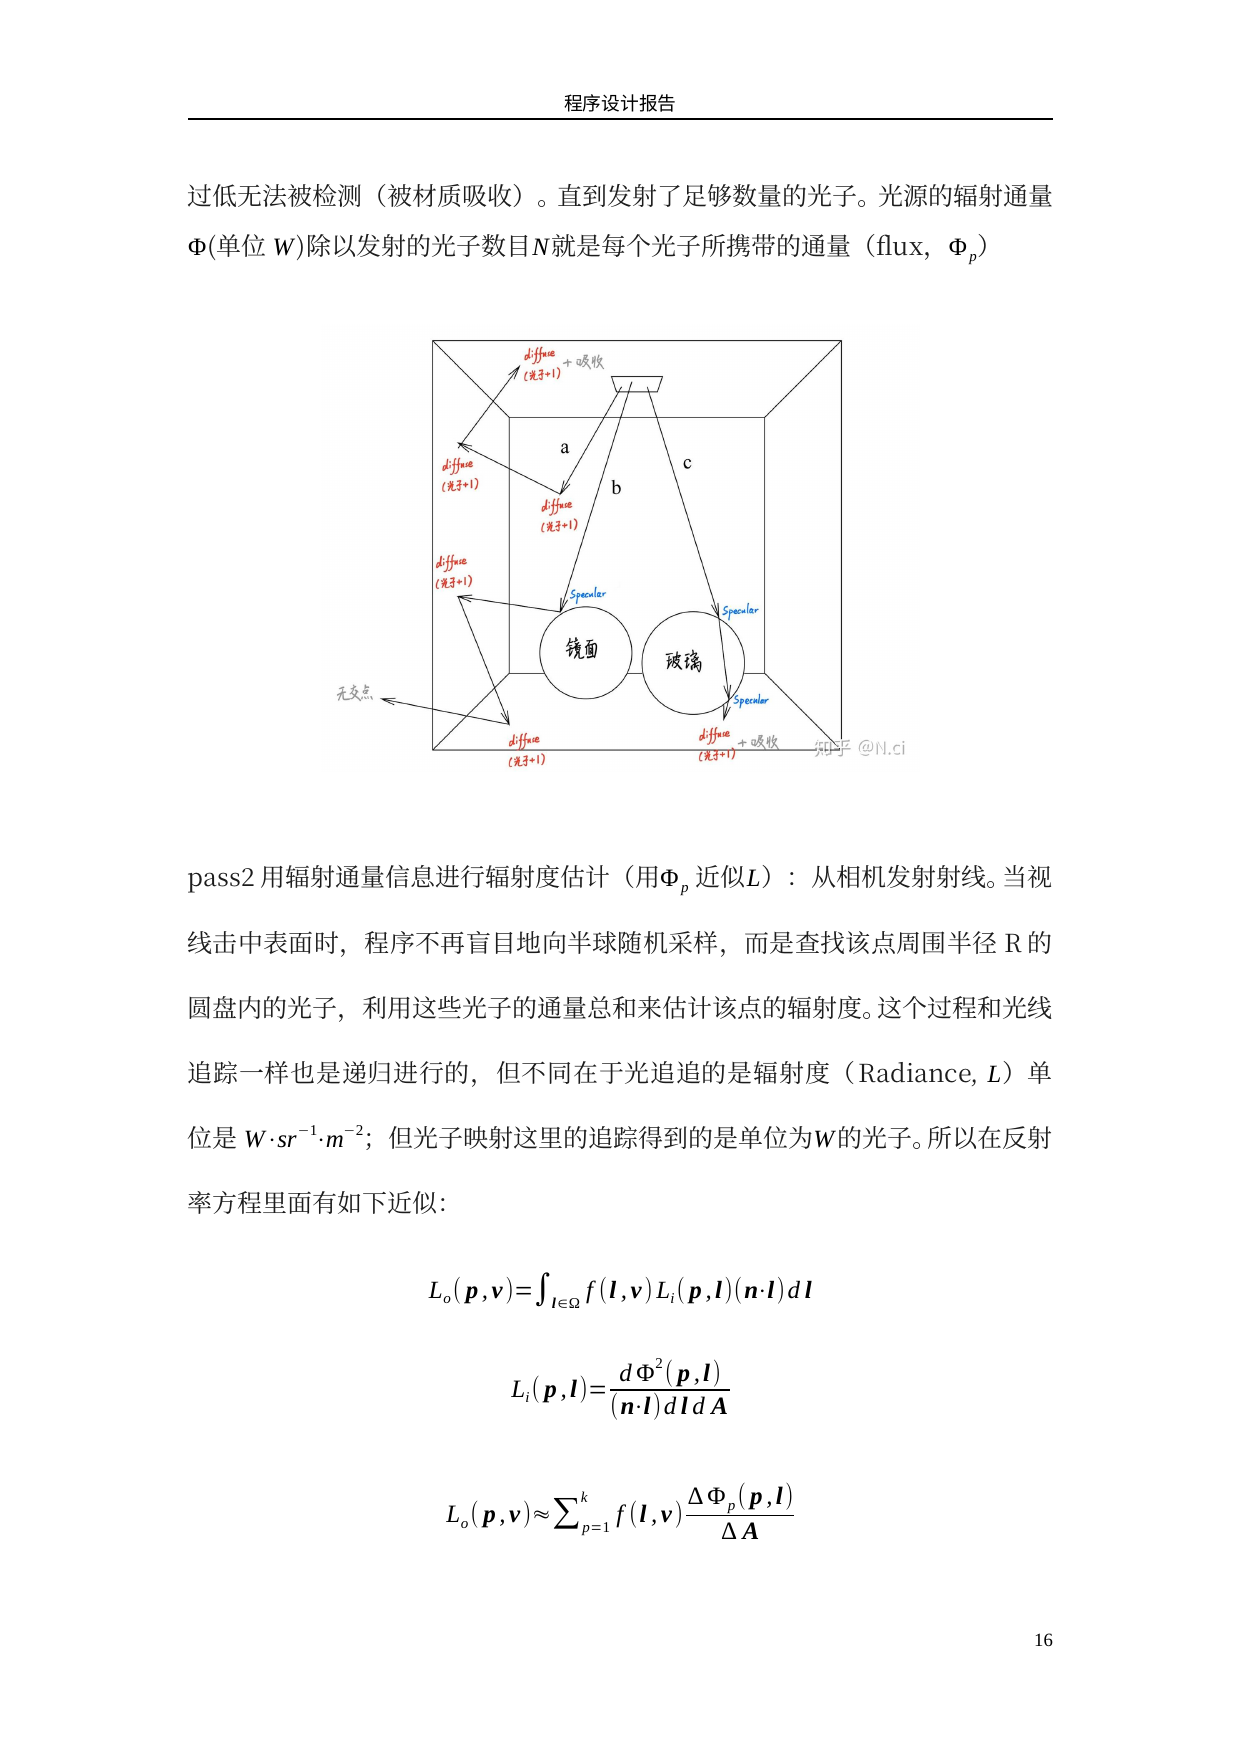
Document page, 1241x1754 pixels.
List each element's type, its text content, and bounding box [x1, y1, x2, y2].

picture [320, 324, 920, 772]
text pass2用辐射通量信息进行辐射度估计（用 近似）：从相机发射射线。当视线击中表面时，程序不再盲目地向半球随机采样，而是查找该点周围半径R的圆盘内的光子，利用这些光子的通量总和来估计该点的辐射度。这个过程和光线追踪一样也是递归进行的，但不同在于光追追的是辐射度（Radiance, ）单位是 ；但光子映射这里的追踪得到的是单位为的光子。所以在反射率方程里面有如下近似： [187, 844, 1053, 1234]
text 过低无法被检测（被材质吸收）。直到发射了足够数量的光子。光源的辐射通量(单位 )除以发射的光子数目就是每个光子所携带的通量（flux，） [187, 162, 1053, 292]
